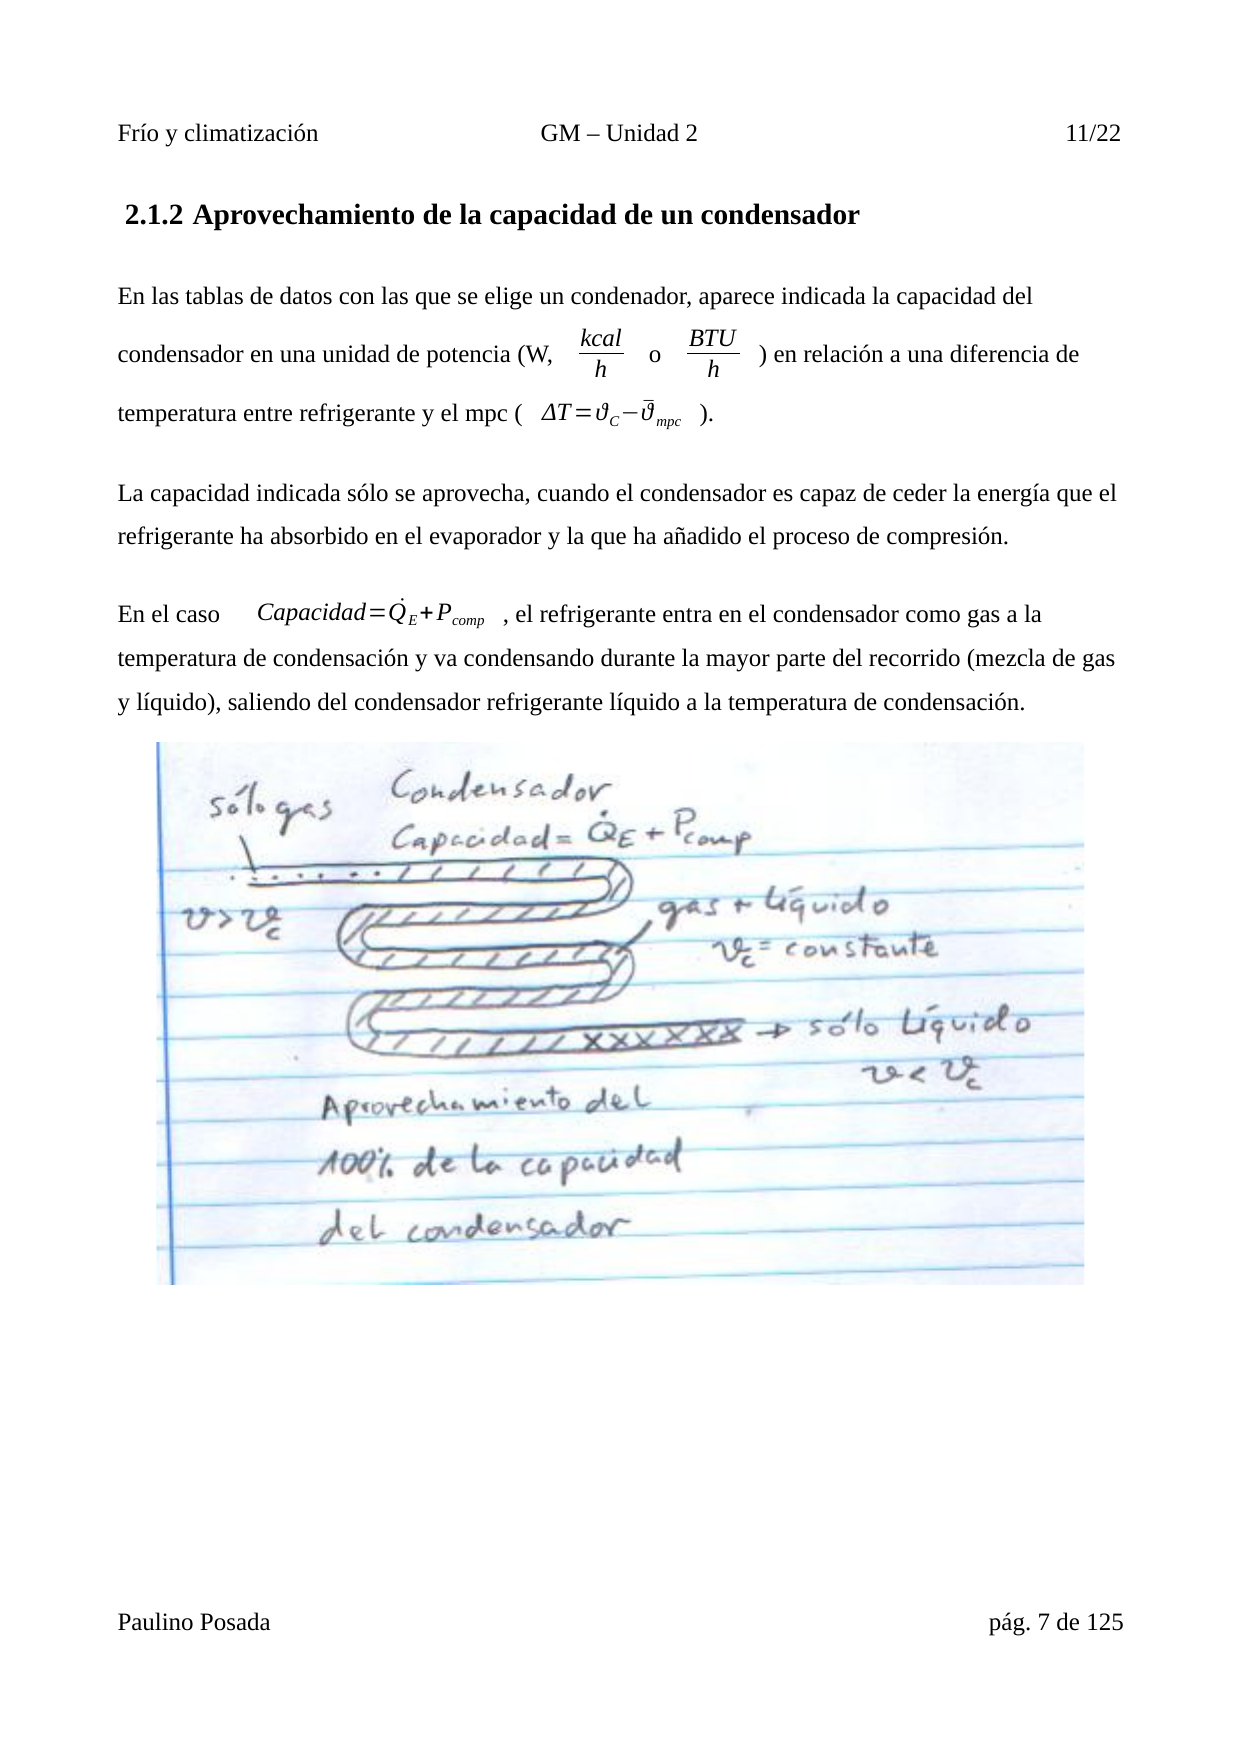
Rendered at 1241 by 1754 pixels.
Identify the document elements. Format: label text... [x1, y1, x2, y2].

text La capacidad indicada sólo se aprovecha, cuando el condensador es capaz de ceder la energía que el refrigerante ha absorbido en el evaporador y la que ha añadido el proceso de compresión. [117, 478, 1123, 549]
picture [156, 742, 1085, 1285]
text En las tablas de datos con las que se elige un condenador, aparece indicada la capacidad del condensador en una unidad de potencia (W, o ) en relación a una diferencia de temperatura entre refrigerante y el mpc (). [117, 281, 1123, 430]
subtitle Aprovechamiento de la capacidad de un condensador [117, 197, 1123, 231]
text En el caso , el refrigerante entra en el condensador como gas a la temperatura de condensación y va condensando durante la mayor parte del recorrido (mezcla de gas y líquido), saliendo del condensador refrigerante líquido a la temperatura de condensación. [117, 597, 1123, 715]
